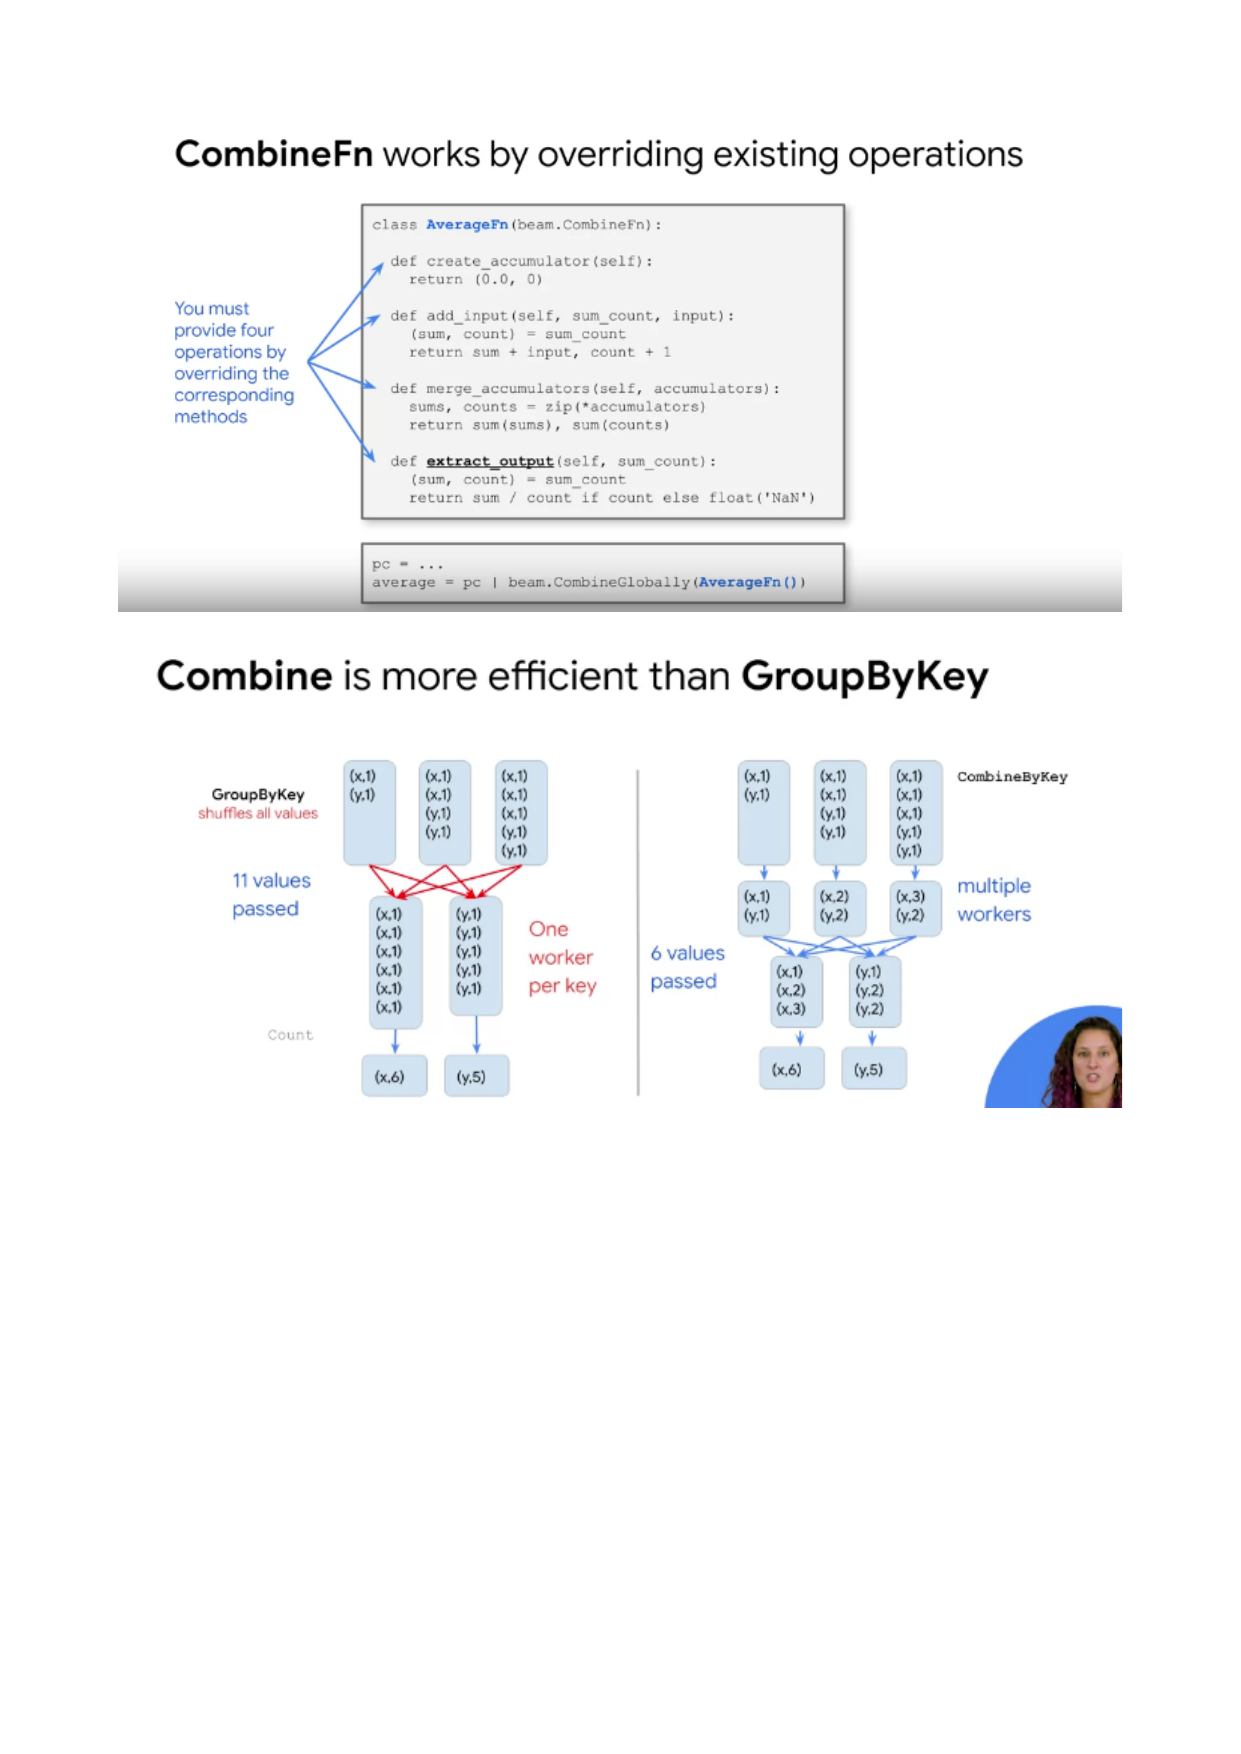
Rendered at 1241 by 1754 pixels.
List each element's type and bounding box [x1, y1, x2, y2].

picture [118, 118, 1123, 612]
picture [118, 640, 1123, 1108]
